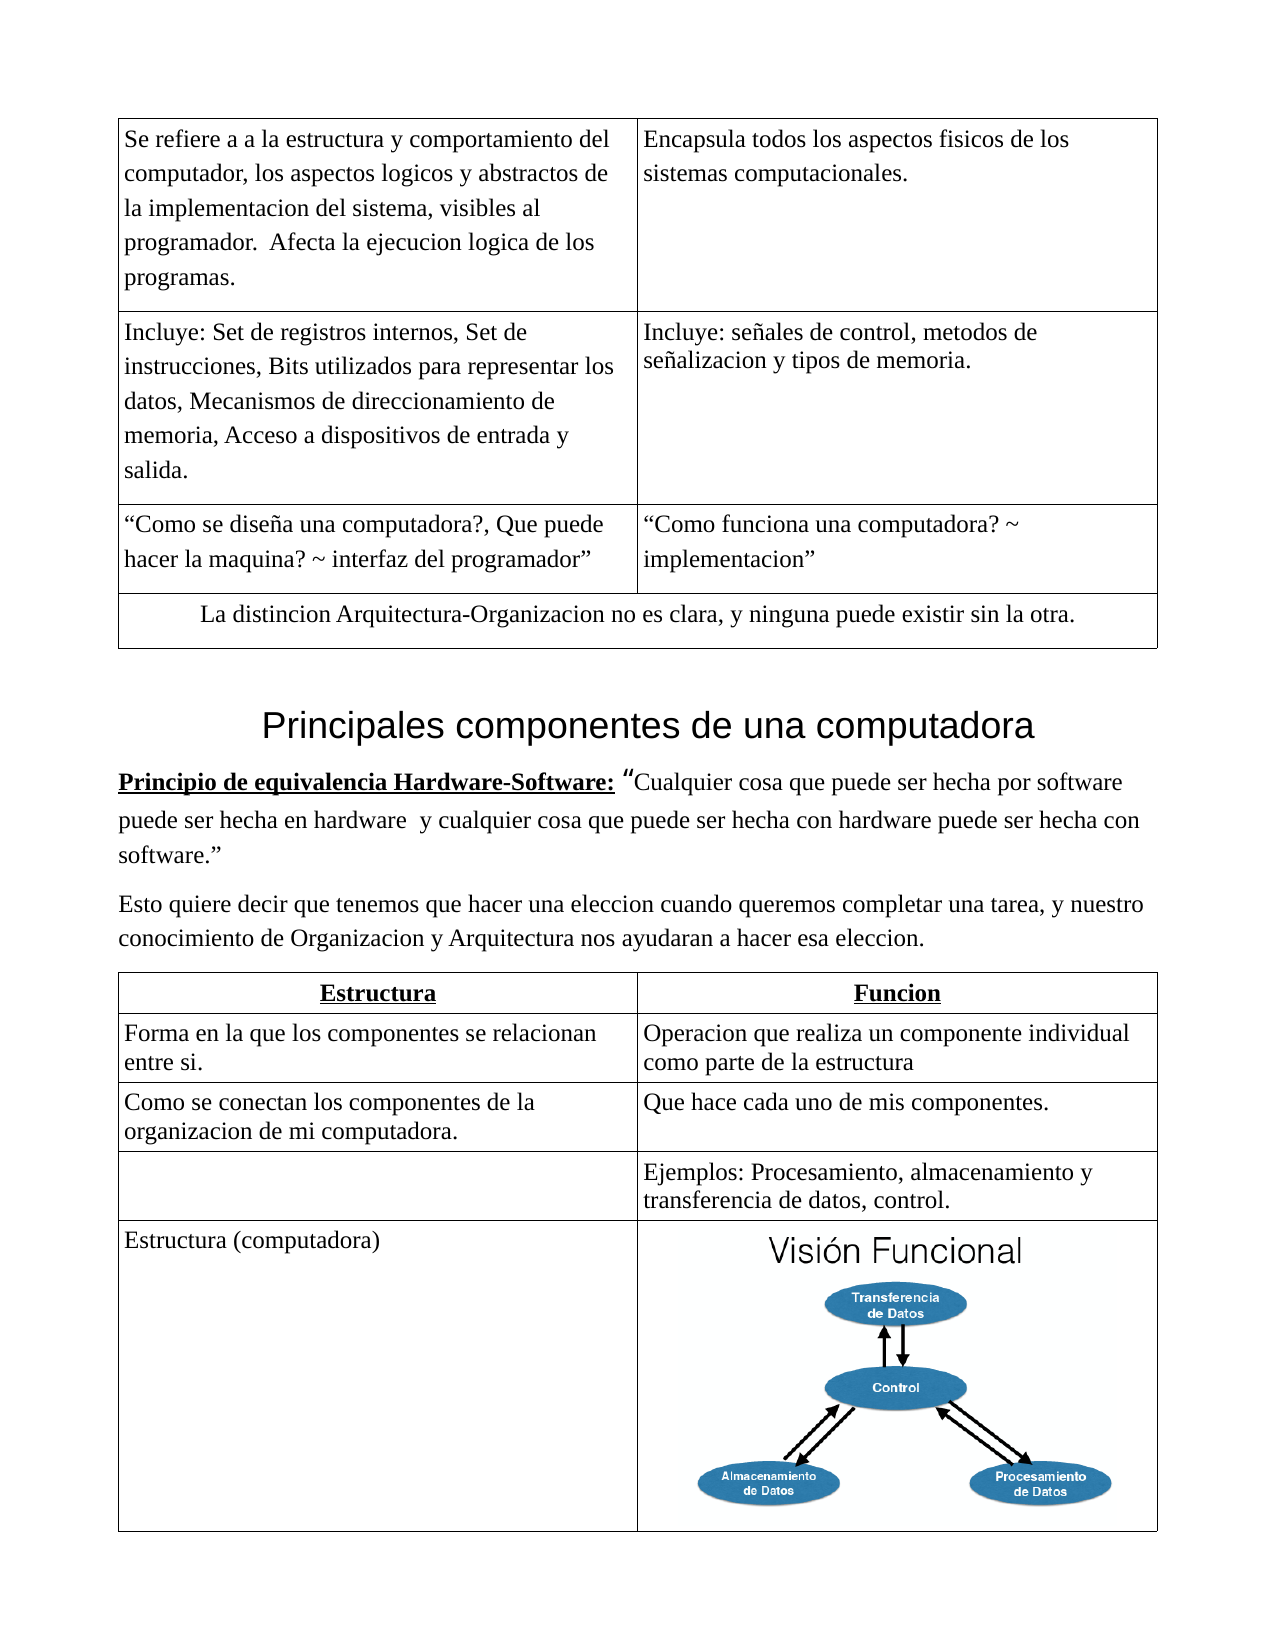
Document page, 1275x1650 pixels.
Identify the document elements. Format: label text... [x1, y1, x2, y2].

table_cell La distincion Arquitectura-Organizacion no es clara, y ninguna puede existir sin la otra. [119, 594, 1157, 648]
table_cell Forma en la que los componentes se relacionan entre si. [119, 1014, 637, 1082]
table_cell “Como se diseña una computadora?, Que puede hacer la maquina? ~ interfaz del programador” [119, 505, 637, 593]
table_cell Ejemplos: Procesamiento, almacenamiento y transferencia de datos, control. [638, 1152, 1157, 1220]
subtitle Principales componentes de una computadora [118, 703, 1157, 747]
table_header Estructura [119, 973, 637, 1013]
table_cell Como se conectan los componentes de la organizacion de mi computadora. [119, 1083, 637, 1151]
text Principio de equivalencia Hardware-Software: “Cualquier cosa que puede ser hecha por software puede ser hecha en hardware y cualquier cosa que puede ser hecha con hardware puede ser hecha con software.” [118, 759, 1157, 868]
table_cell Operacion que realiza un componente individual como parte de la estructura [638, 1014, 1157, 1082]
table_cell Se refiere a a la estructura y comportamiento del computador, los aspectos logicos y abstractos de la implementacion del sistema, visibles al programador. Afecta la ejecucion logica de los programas. [119, 119, 637, 311]
table_cell Incluye: señales de control, metodos de señalizacion y tipos de memoria. [638, 312, 1157, 504]
text Esto quiere decir que tenemos que hacer una eleccion cuando queremos completar una tarea, y nuestro conocimiento de Organizacion y Arquitectura nos ayudaran a hacer esa eleccion. [118, 889, 1157, 952]
picture [1028, 1225, 1117, 1526]
table_cell Que hace cada uno de mis componentes. [638, 1083, 1157, 1151]
table_cell [119, 1152, 637, 1220]
table_cell “Como funciona una computadora? ~ implementacion” [638, 505, 1157, 593]
table_header Funcion [638, 973, 1157, 1013]
table_cell [638, 1221, 1157, 1531]
table_cell Encapsula todos los aspectos fisicos de los sistemas computacionales. [638, 119, 1157, 311]
table_cell Incluye: Set de registros internos, Set de instrucciones, Bits utilizados para representar los datos, Mecanismos de direccionamiento de memoria, Acceso a dispositivos de entrada y salida. [119, 312, 637, 504]
table_cell Estructura (computadora) [119, 1221, 637, 1531]
